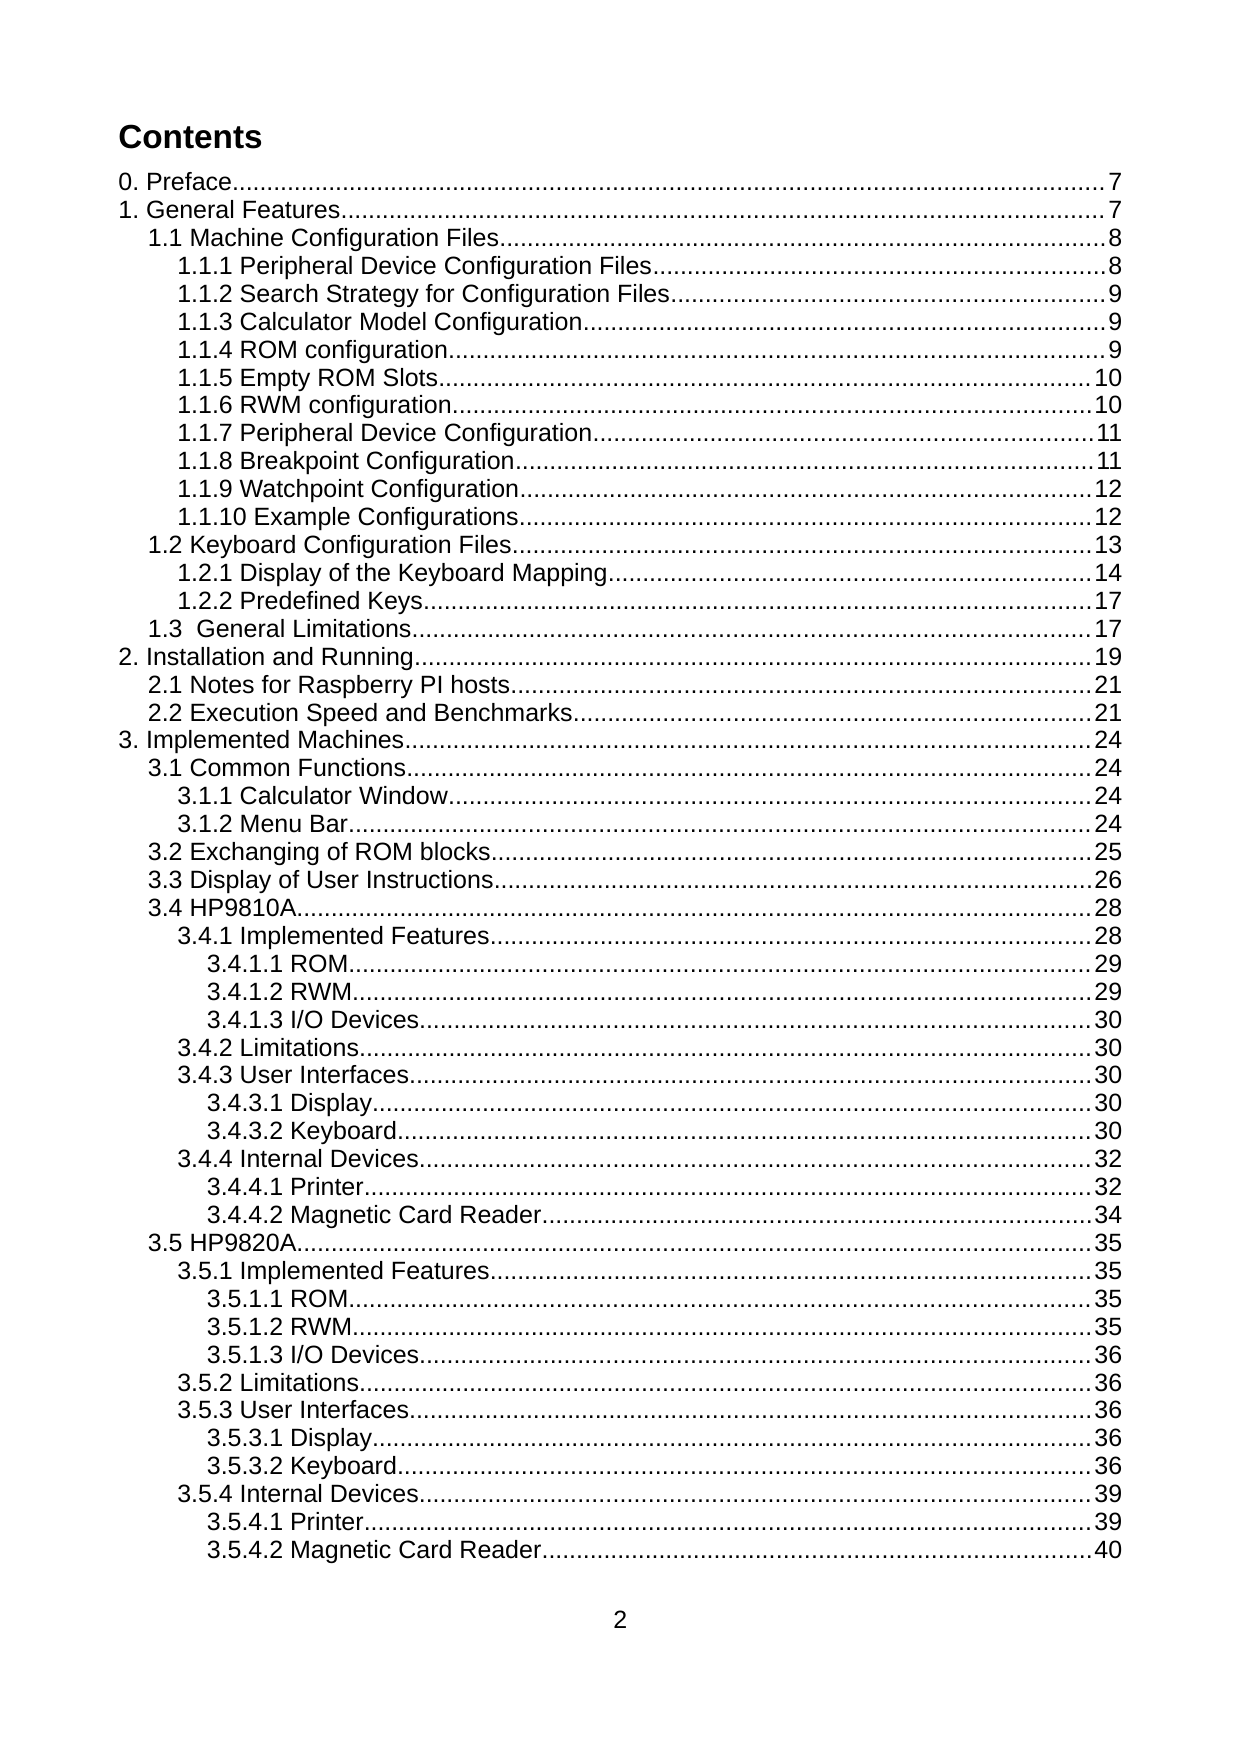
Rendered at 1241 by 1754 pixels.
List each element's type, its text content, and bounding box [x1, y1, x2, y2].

text 1.3 General Limitations 17 [148, 614, 1122, 642]
text 3.4 HP9810A 28 [148, 894, 1122, 922]
text 3.4.3.1 Display 30 [207, 1089, 1122, 1117]
text 3.4.1.1 ROM 29 [207, 949, 1122, 977]
text 3.5.3 User Interfaces 36 [177, 1396, 1122, 1424]
text 2. Installation and Running 19 [118, 642, 1122, 670]
text 3.4.1.3 I/O Devices 30 [207, 1005, 1122, 1033]
text 3.5.4.2 Magnetic Card Reader 40 [207, 1536, 1122, 1564]
text 3.4.4 Internal Devices 32 [177, 1145, 1122, 1173]
text 3.5.3.1 Display 36 [207, 1424, 1122, 1452]
text 3.1 Common Functions 24 [148, 754, 1122, 782]
text 3.5.1 Implemented Features 35 [177, 1257, 1122, 1284]
text 1.2.2 Predefined Keys 17 [177, 587, 1122, 614]
text 3.5.4 Internal Devices 39 [177, 1480, 1122, 1508]
text 1.2.1 Display of the Keyboard Mapping 14 [177, 559, 1122, 587]
text 3.4.4.1 Printer 32 [207, 1173, 1122, 1201]
text 2.2 Execution Speed and Benchmarks 21 [148, 698, 1122, 726]
text 1.1.9 Watchpoint Configuration 12 [177, 475, 1122, 503]
text 1.1.6 RWM configuration 10 [177, 391, 1122, 419]
text 3.2 Exchanging of ROM blocks 25 [148, 838, 1122, 866]
subtitle Contents [118, 118, 1122, 155]
text 1.1.10 Example Configurations 12 [177, 503, 1122, 531]
text 3.4.1.2 RWM 29 [207, 977, 1122, 1005]
text 1. General Features 7 [118, 196, 1122, 224]
text 0. Preface 7 [118, 168, 1122, 196]
text 3.5.4.1 Printer 39 [207, 1508, 1122, 1536]
text 1.1.3 Calculator Model Configuration 9 [177, 307, 1122, 335]
text 3.4.3 User Interfaces 30 [177, 1061, 1122, 1089]
text 3.5.1.2 RWM 35 [207, 1312, 1122, 1340]
text 3.4.1 Implemented Features 28 [177, 922, 1122, 949]
text 3.4.4.2 Magnetic Card Reader 34 [207, 1201, 1122, 1229]
text 1.1.1 Peripheral Device Configuration Files 8 [177, 252, 1122, 279]
text 3.3 Display of User Instructions 26 [148, 866, 1122, 894]
text 3. Implemented Machines 24 [118, 726, 1122, 754]
text 1.1.8 Breakpoint Configuration 11 [177, 447, 1122, 475]
text 3.5.1.1 ROM 35 [207, 1284, 1122, 1312]
text 3.5.1.3 I/O Devices 36 [207, 1340, 1122, 1368]
text 3.5.3.2 Keyboard 36 [207, 1452, 1122, 1480]
text 1.1.4 ROM configuration 9 [177, 335, 1122, 363]
text 3.1.1 Calculator Window 24 [177, 782, 1122, 810]
text 3.5 HP9820A 35 [148, 1229, 1122, 1257]
text 1.2 Keyboard Configuration Files 13 [148, 531, 1122, 559]
text 3.1.2 Menu Bar 24 [177, 810, 1122, 838]
text 1.1.7 Peripheral Device Configuration 11 [177, 419, 1122, 447]
text 1.1.5 Empty ROM Slots 10 [177, 363, 1122, 391]
text 2.1 Notes for Raspberry PI hosts 21 [148, 670, 1122, 698]
text 3.5.2 Limitations 36 [177, 1368, 1122, 1396]
text 3.4.2 Limitations 30 [177, 1033, 1122, 1061]
text 1.1.2 Search Strategy for Configuration Files 9 [177, 279, 1122, 307]
text 1.1 Machine Configuration Files 8 [148, 224, 1122, 252]
text 3.4.3.2 Keyboard 30 [207, 1117, 1122, 1145]
